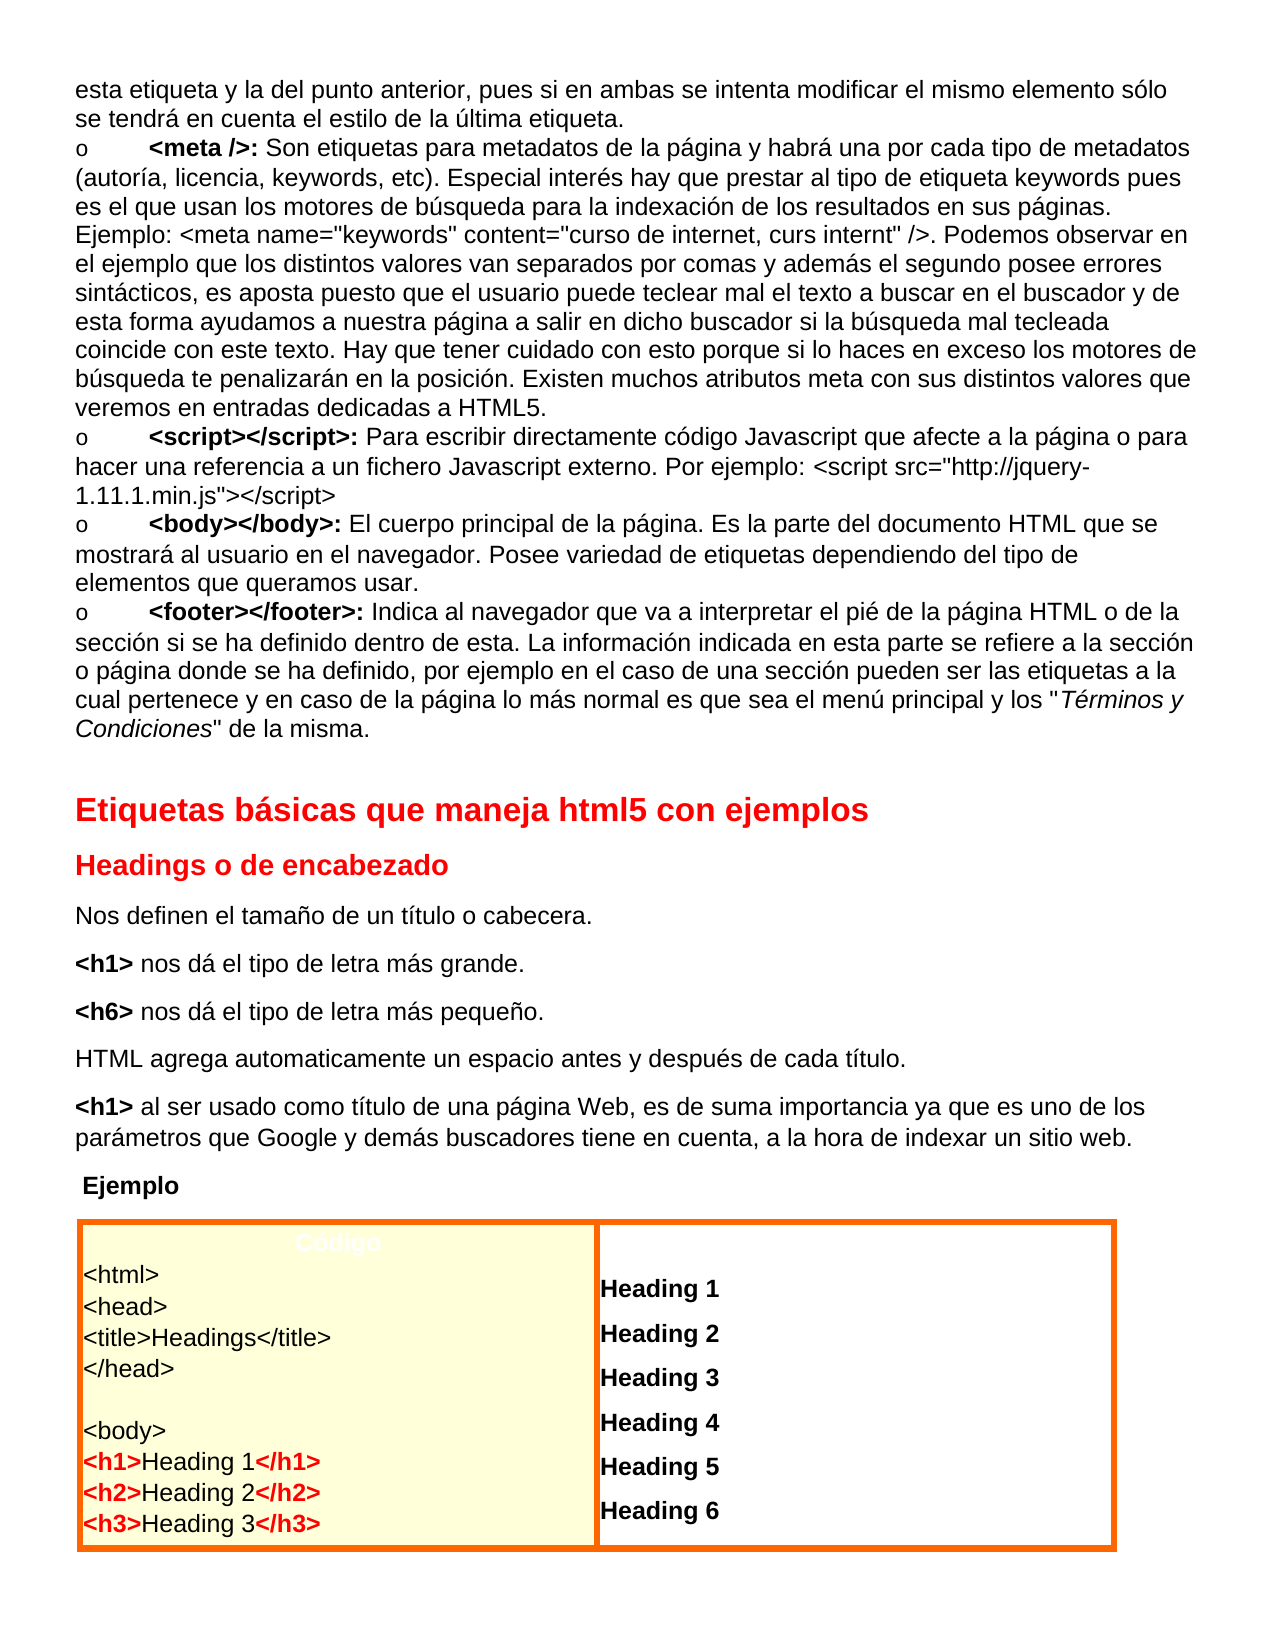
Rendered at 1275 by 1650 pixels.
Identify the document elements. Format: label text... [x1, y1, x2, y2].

text Etiquetas básicas que maneja html5 con ejemplos [75, 790, 1200, 829]
text Headings o de encabezado [75, 848, 1200, 882]
list esta etiqueta y la del punto anterior, pues si en ambas se intenta modificar el mismo elemento sólo se tendrá en cuenta el estilo de la última etiqueta. [75, 75, 1200, 132]
table_header Código <html> <head> <title>Headings</title> </head> <body> <h1>Heading 1</h1> <h2>Heading 2</h2> <h3>Heading 3</h3> [83, 1225, 594, 1545]
text Nos definen el tamaño de un título o cabecera. [75, 901, 1200, 930]
table_header Resultado Heading 1 Heading 2 Heading 3 Heading 4 Heading 5 Heading 6 [600, 1225, 1111, 1545]
text HTML agrega automaticamente un espacio antes y después de cada título. [75, 1044, 1200, 1073]
text Ejemplo [75, 1171, 1200, 1199]
text <h6> nos dá el tipo de letra más pequeño. [75, 997, 1200, 1025]
list <body></body>: El cuerpo principal de la página. Es la parte del documento HTML que se mostrará al usuario en el navegador. Posee variedad de etiquetas dependiendo del tipo de elementos que queramos usar. [75, 509, 1200, 597]
text <h1> nos dá el tipo de letra más grande. [75, 949, 1200, 978]
list <script></script>: Para escribir directamente código Javascript que afecte a la página o para hacer una referencia a un fichero Javascript externo. Por ejemplo: <script src="http://jquery-1.11.1.min.js"></script> [75, 422, 1200, 509]
text <h1> al ser usado como título de una página Web, es de suma importancia ya que es uno de los parámetros que Google y demás buscadores tiene en cuenta, a la hora de indexar un sitio web. [75, 1092, 1200, 1152]
list <meta />: Son etiquetas para metadatos de la página y habrá una por cada tipo de metadatos (autoría, licencia, keywords, etc). Especial interés hay que prestar al tipo de etiqueta keywords pues es el que usan los motores de búsqueda para la indexación de los resultados en sus páginas. Ejemplo: <meta name="keywords" content="curso de internet, curs internt" />. Podemos observar en el ejemplo que los distintos valores van separados por comas y además el segundo posee errores sintácticos, es aposta puesto que el usuario puede teclear mal el texto a buscar en el buscador y de esta forma ayudamos a nuestra página a salir en dicho buscador si la búsqueda mal tecleada coincide con este texto. Hay que tener cuidado con esto porque si lo haces en exceso los motores de búsqueda te penalizarán en la posición. Existen muchos atributos meta con sus distintos valores que veremos en entradas dedicadas a HTML5. [75, 132, 1200, 422]
list <footer></footer>: Indica al navegador que va a interpretar el pié de la página HTML o de la sección si se ha definido dentro de esta. La información indicada en esta parte se refiere a la sección o página donde se ha definido, por ejemplo en el caso de una sección pueden ser las etiquetas a la cual pertenece y en caso de la página lo más normal es que sea el menú principal y los "Términos y Condiciones" de la misma. [75, 597, 1200, 742]
